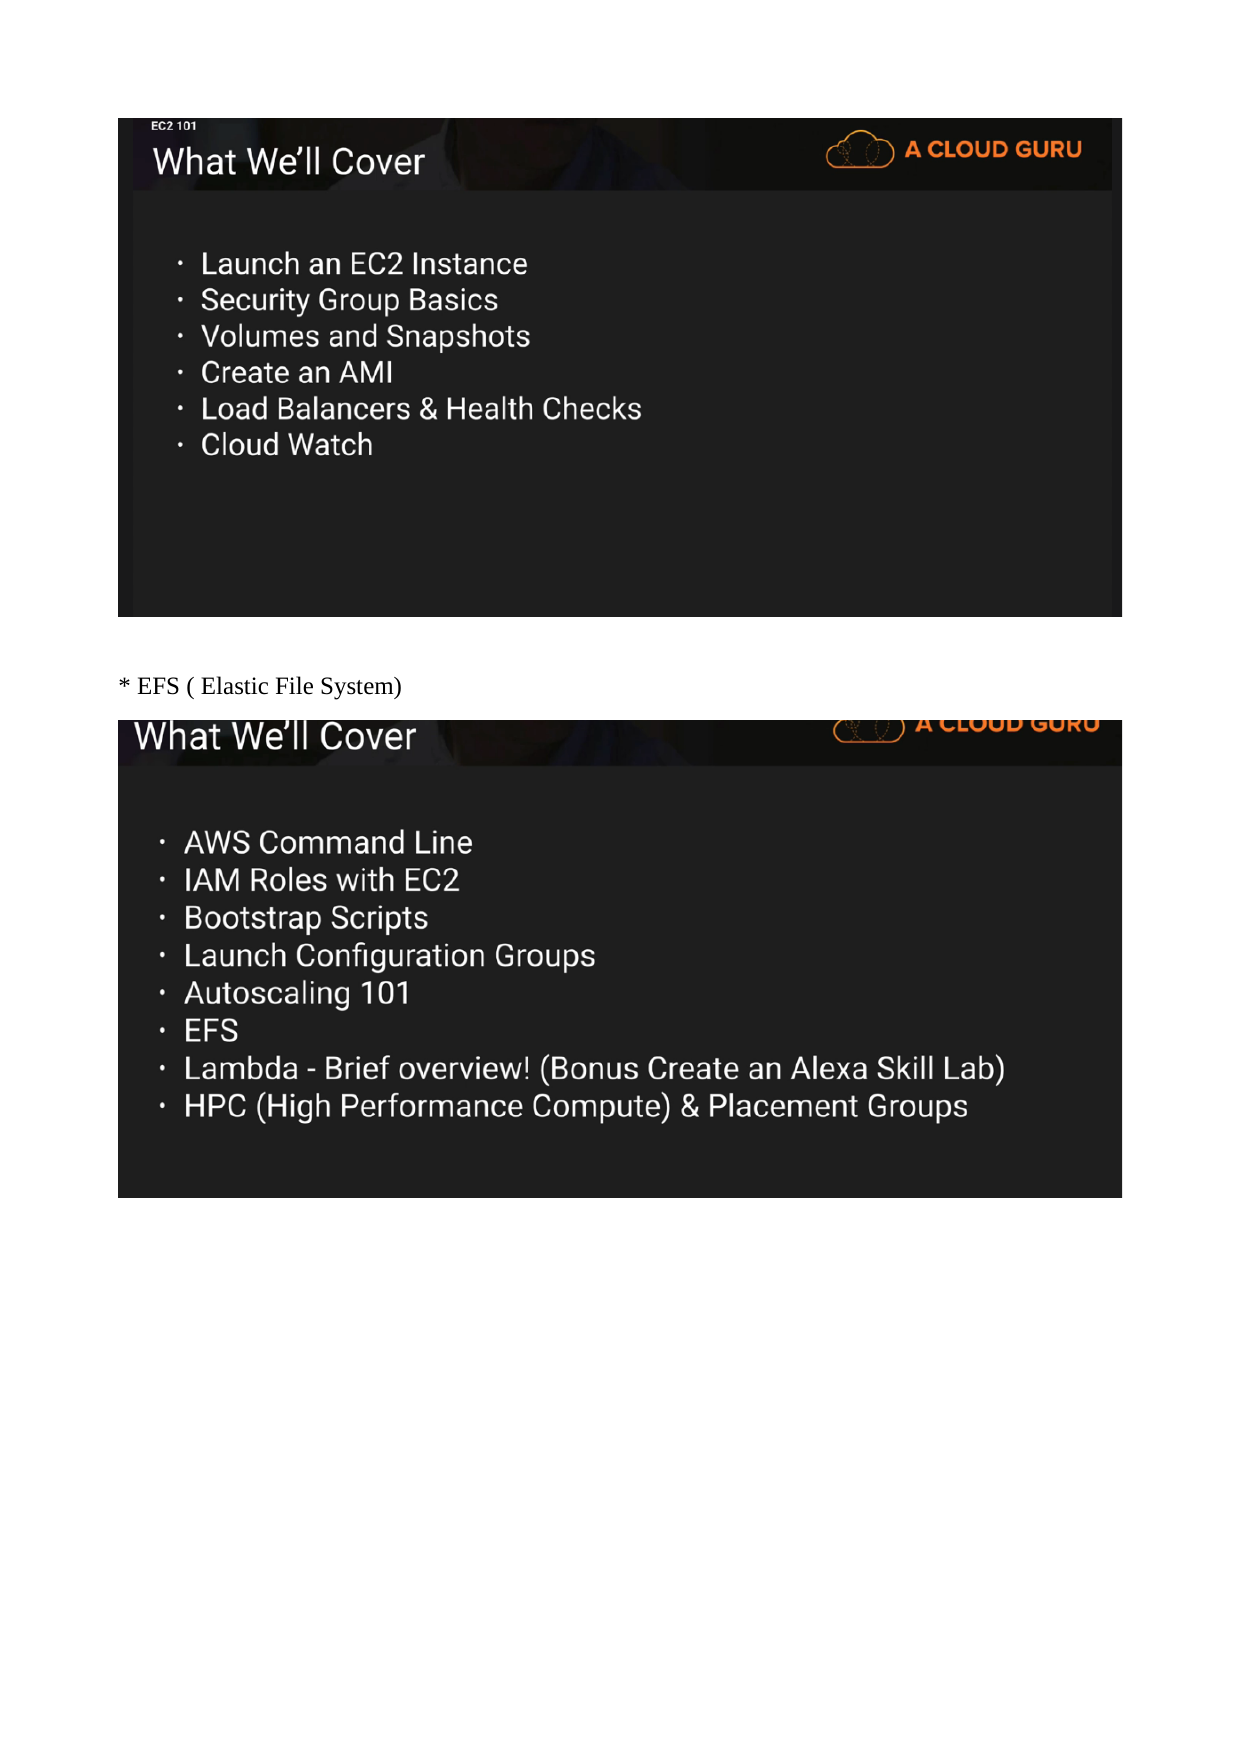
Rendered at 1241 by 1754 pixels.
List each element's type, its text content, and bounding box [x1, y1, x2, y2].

picture [118, 720, 1123, 1198]
text * EFS ( Elastic File System) [118, 671, 1122, 700]
picture [118, 118, 1123, 617]
